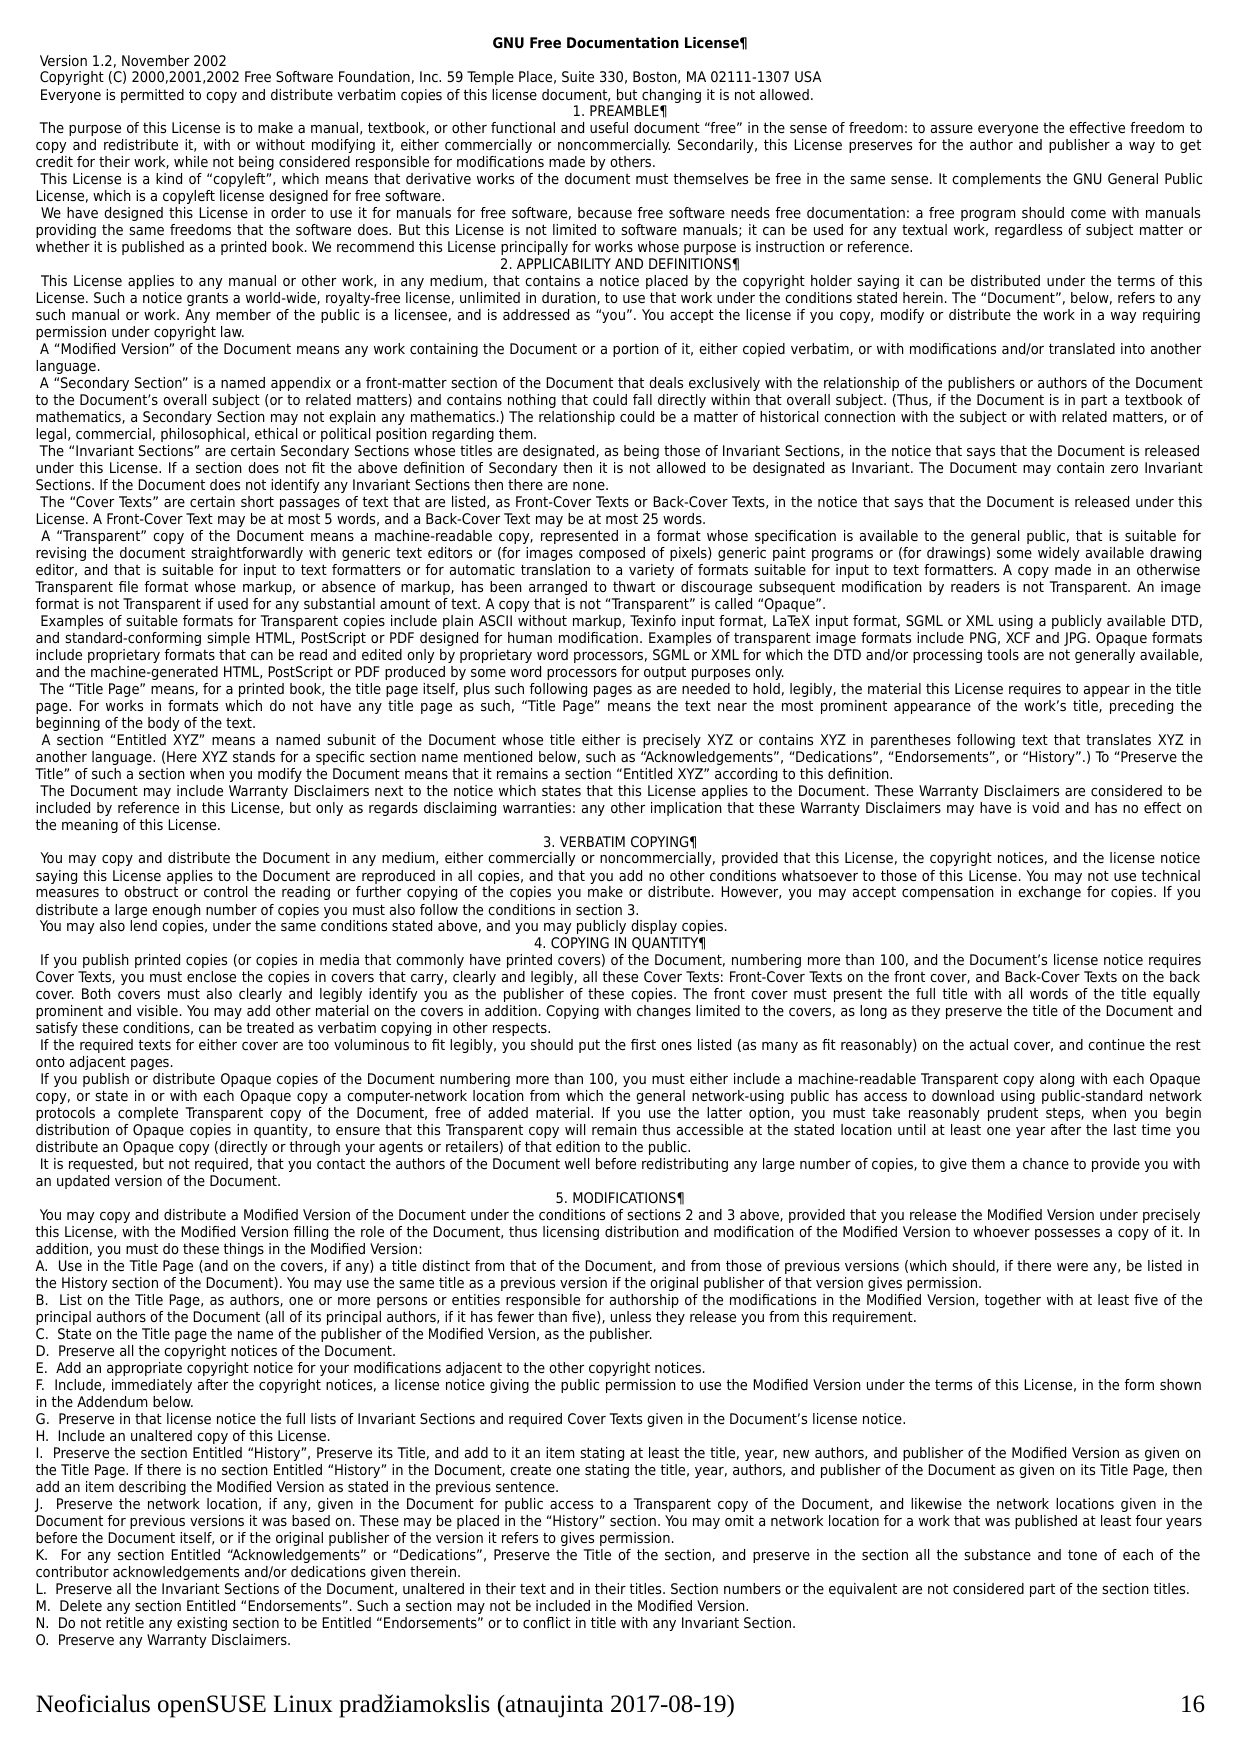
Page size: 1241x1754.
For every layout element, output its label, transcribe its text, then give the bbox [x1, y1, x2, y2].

text O. Preserve any Warranty Disclaimers. [35, 1631, 1205, 1648]
text E. Add an appropriate copyright notice for your modifications adjacent to the other copyright notices. [35, 1360, 1205, 1377]
text If you publish printed copies (or copies in media that commonly have printed covers) of the Document, numbering more than 100, and the Document’s license notice requires Cover Texts, you must enclose the copies in covers that carry, clearly and legibly, all these Cover Texts: Front-Cover Texts on the front cover, and Back-Cover Texts on the back cover. Both covers must also clearly and legibly identify you as the publisher of these copies. The front cover must present the full title with all words of the title equally prominent and visible. You may add other material on the covers in addition. Copying with changes limited to the covers, as long as they preserve the title of the Document and satisfy these conditions, can be treated as verbatim copying in other respects. [35, 952, 1205, 1037]
text GNU Free Documentation License¶ [35, 35, 1205, 52]
text C. State on the Title page the name of the publisher of the Modified Version, as the publisher. [35, 1326, 1205, 1343]
text J. Preserve the network location, if any, given in the Document for public access to a Transparent copy of the Document, and likewise the network locations given in the Document for previous versions it was based on. These may be placed in the “History” section. You may omit a network location for a work that was published at least four years before the Document itself, or if the original publisher of the version it refers to gives permission. [35, 1496, 1205, 1547]
text L. Preserve all the Invariant Sections of the Document, unaltered in their text and in their titles. Section numbers or the equivalent are not considered part of the section titles. [35, 1581, 1205, 1597]
text 3. VERBATIM COPYING¶ [35, 833, 1205, 850]
text If the required texts for either cover are too voluminous to fit legibly, you should put the first ones listed (as many as fit reasonably) on the actual cover, and continue the rest onto adjacent pages. [35, 1037, 1205, 1071]
text The “Invariant Sections” are certain Secondary Sections whose titles are designated, as being those of Invariant Sections, in the notice that says that the Document is released under this License. If a section does not fit the above definition of Secondary then it is not allowed to be designated as Invariant. The Document may contain zero Invariant Sections. If the Document does not identify any Invariant Sections then there are none. [35, 443, 1205, 494]
text This License applies to any manual or other work, in any medium, that contains a notice placed by the copyright holder saying it can be distributed under the terms of this License. Such a notice grants a world-wide, royalty-free license, unlimited in duration, to use that work under the conditions stated herein. The “Document”, below, refers to any such manual or work. Any member of the public is a licensee, and is addressed as “you”. You accept the license if you copy, modify or distribute the work in a way requiring permission under copyright law. [35, 273, 1205, 341]
text H. Include an unaltered copy of this License. [35, 1428, 1205, 1445]
text N. Do not retitle any existing section to be Entitled “Endorsements” or to conflict in title with any Invariant Section. [35, 1614, 1205, 1631]
text 2. APPLICABILITY AND DEFINITIONS¶ [35, 256, 1205, 273]
text 4. COPYING IN QUANTITY¶ [35, 935, 1205, 952]
text M. Delete any section Entitled “Endorsements”. Such a section may not be included in the Modified Version. [35, 1597, 1205, 1614]
text K. For any section Entitled “Acknowledgements” or “Dedications”, Preserve the Title of the section, and preserve in the section all the substance and tone of each of the contributor acknowledgements and/or dedications given therein. [35, 1547, 1205, 1581]
text Version 1.2, November 2002 [35, 52, 1205, 69]
text G. Preserve in that license notice the full lists of Invariant Sections and required Cover Texts given in the Document’s license notice. [35, 1411, 1205, 1428]
text A “Transparent” copy of the Document means a machine-readable copy, represented in a format whose specification is available to the general public, that is suitable for revising the document straightforwardly with generic text editors or (for images composed of pixels) generic paint programs or (for drawings) some widely available drawing editor, and that is suitable for input to text formatters or for automatic translation to a variety of formats suitable for input to text formatters. A copy made in an otherwise Transparent file format whose markup, or absence of markup, has been arranged to thwart or discourage subsequent modification by readers is not Transparent. An image format is not Transparent if used for any substantial amount of text. A copy that is not “Transparent” is called “Opaque”. [35, 528, 1205, 613]
text It is requested, but not required, that you contact the authors of the Document well before redistributing any large number of copies, to give them a chance to provide you with an updated version of the Document. [35, 1156, 1205, 1190]
text The Document may include Warranty Disclaimers next to the notice which states that this License applies to the Document. These Warranty Disclaimers are considered to be included by reference in this License, but only as regards disclaiming warranties: any other implication that these Warranty Disclaimers may have is void and has no effect on the meaning of this License. [35, 782, 1205, 833]
text A. Use in the Title Page (and on the covers, if any) a title distinct from that of the Document, and from those of previous versions (which should, if there were any, be listed in the History section of the Document). You may use the same title as a previous version if the original publisher of that version gives permission. [35, 1258, 1205, 1292]
text You may copy and distribute a Modified Version of the Document under the conditions of sections 2 and 3 above, provided that you release the Modified Version under precisely this License, with the Modified Version filling the role of the Document, thus licensing distribution and modification of the Modified Version to whoever possesses a copy of it. In addition, you must do these things in the Modified Version: [35, 1207, 1205, 1258]
text D. Preserve all the copyright notices of the Document. [35, 1343, 1205, 1360]
text A “Secondary Section” is a named appendix or a front-matter section of the Document that deals exclusively with the relationship of the publishers or authors of the Document to the Document’s overall subject (or to related matters) and contains nothing that could fall directly within that overall subject. (Thus, if the Document is in part a textbook of mathematics, a Secondary Section may not explain any mathematics.) The relationship could be a matter of historical connection with the subject or with related matters, or of legal, commercial, philosophical, ethical or political position regarding them. [35, 375, 1205, 443]
text The “Cover Texts” are certain short passages of text that are listed, as Front-Cover Texts or Back-Cover Texts, in the notice that says that the Document is released under this License. A Front-Cover Text may be at most 5 words, and a Back-Cover Text may be at most 25 words. [35, 494, 1205, 528]
text B. List on the Title Page, as authors, one or more persons or entities responsible for authorship of the modifications in the Modified Version, together with at least five of the principal authors of the Document (all of its principal authors, if it has fewer than five), unless they release you from this requirement. [35, 1292, 1205, 1326]
text I. Preserve the section Entitled “History”, Preserve its Title, and add to it an item stating at least the title, year, new authors, and publisher of the Modified Version as given on the Title Page. If there is no section Entitled “History” in the Document, create one stating the title, year, authors, and publisher of the Document as given on its Title Page, then add an item describing the Modified Version as stated in the previous sentence. [35, 1445, 1205, 1496]
text A section “Entitled XYZ” means a named subunit of the Document whose title either is precisely XYZ or contains XYZ in parentheses following text that translates XYZ in another language. (Here XYZ stands for a specific section name mentioned below, such as “Acknowledgements”, “Dedications”, “Endorsements”, or “History”.) To “Preserve the Title” of such a section when you modify the Document means that it remains a section “Entitled XYZ” according to this definition. [35, 732, 1205, 782]
text You may copy and distribute the Document in any medium, either commercially or noncommercially, provided that this License, the copyright notices, and the license notice saying this License applies to the Document are reproduced in all copies, and that you add no other conditions whatsoever to those of this License. You may not use technical measures to obstruct or control the reading or further copying of the copies you make or distribute. However, you may accept compensation in exchange for copies. If you distribute a large enough number of copies you must also follow the conditions in section 3. [35, 850, 1205, 918]
text We have designed this License in order to use it for manuals for free software, because free software needs free documentation: a free program should come with manuals providing the same freedoms that the software does. But this License is not limited to software manuals; it can be used for any textual work, regardless of subject matter or whether it is published as a printed book. We recommend this License principally for works whose purpose is instruction or reference. [35, 205, 1205, 256]
text Copyright (C) 2000,2001,2002 Free Software Foundation, Inc. 59 Temple Place, Suite 330, Boston, MA 02111-1307 USA [35, 69, 1205, 86]
text If you publish or distribute Opaque copies of the Document numbering more than 100, you must either include a machine-readable Transparent copy along with each Opaque copy, or state in or with each Opaque copy a computer-network location from which the general network-using public has access to download using public-standard network protocols a complete Transparent copy of the Document, free of added material. If you use the latter option, you must take reasonably prudent steps, when you begin distribution of Opaque copies in quantity, to ensure that this Transparent copy will remain thus accessible at the stated location until at least one year after the last time you distribute an Opaque copy (directly or through your agents or retailers) of that edition to the public. [35, 1071, 1205, 1156]
text 5. MODIFICATIONS¶ [35, 1190, 1205, 1207]
text Examples of suitable formats for Transparent copies include plain ASCII without markup, Texinfo input format, LaTeX input format, SGML or XML using a publicly available DTD, and standard-conforming simple HTML, PostScript or PDF designed for human modification. Examples of transparent image formats include PNG, XCF and JPG. Opaque formats include proprietary formats that can be read and edited only by proprietary word processors, SGML or XML for which the DTD and/or processing tools are not generally available, and the machine-generated HTML, PostScript or PDF produced by some word processors for output purposes only. [35, 613, 1205, 681]
text This License is a kind of “copyleft”, which means that derivative works of the document must themselves be free in the same sense. It complements the GNU General Public License, which is a copyleft license designed for free software. [35, 171, 1205, 205]
text A “Modified Version” of the Document means any work containing the Document or a portion of it, either copied verbatim, or with modifications and/or translated into another language. [35, 341, 1205, 375]
text F. Include, immediately after the copyright notices, a license notice giving the public permission to use the Modified Version under the terms of this License, in the form shown in the Addendum below. [35, 1377, 1205, 1411]
text Everyone is permitted to copy and distribute verbatim copies of this license document, but changing it is not allowed. [35, 86, 1205, 103]
text You may also lend copies, under the same conditions stated above, and you may publicly display copies. [35, 918, 1205, 935]
text The “Title Page” means, for a printed book, the title page itself, plus such following pages as are needed to hold, legibly, the material this License requires to appear in the title page. For works in formats which do not have any title page as such, “Title Page” means the text near the most prominent appearance of the work’s title, preceding the beginning of the body of the text. [35, 681, 1205, 732]
text 1. PREAMBLE¶ [35, 103, 1205, 120]
text The purpose of this License is to make a manual, textbook, or other functional and useful document “free” in the sense of freedom: to assure everyone the effective freedom to copy and redistribute it, with or without modifying it, either commercially or noncommercially. Secondarily, this License preserves for the author and publisher a way to get credit for their work, while not being considered responsible for modifications made by others. [35, 120, 1205, 171]
